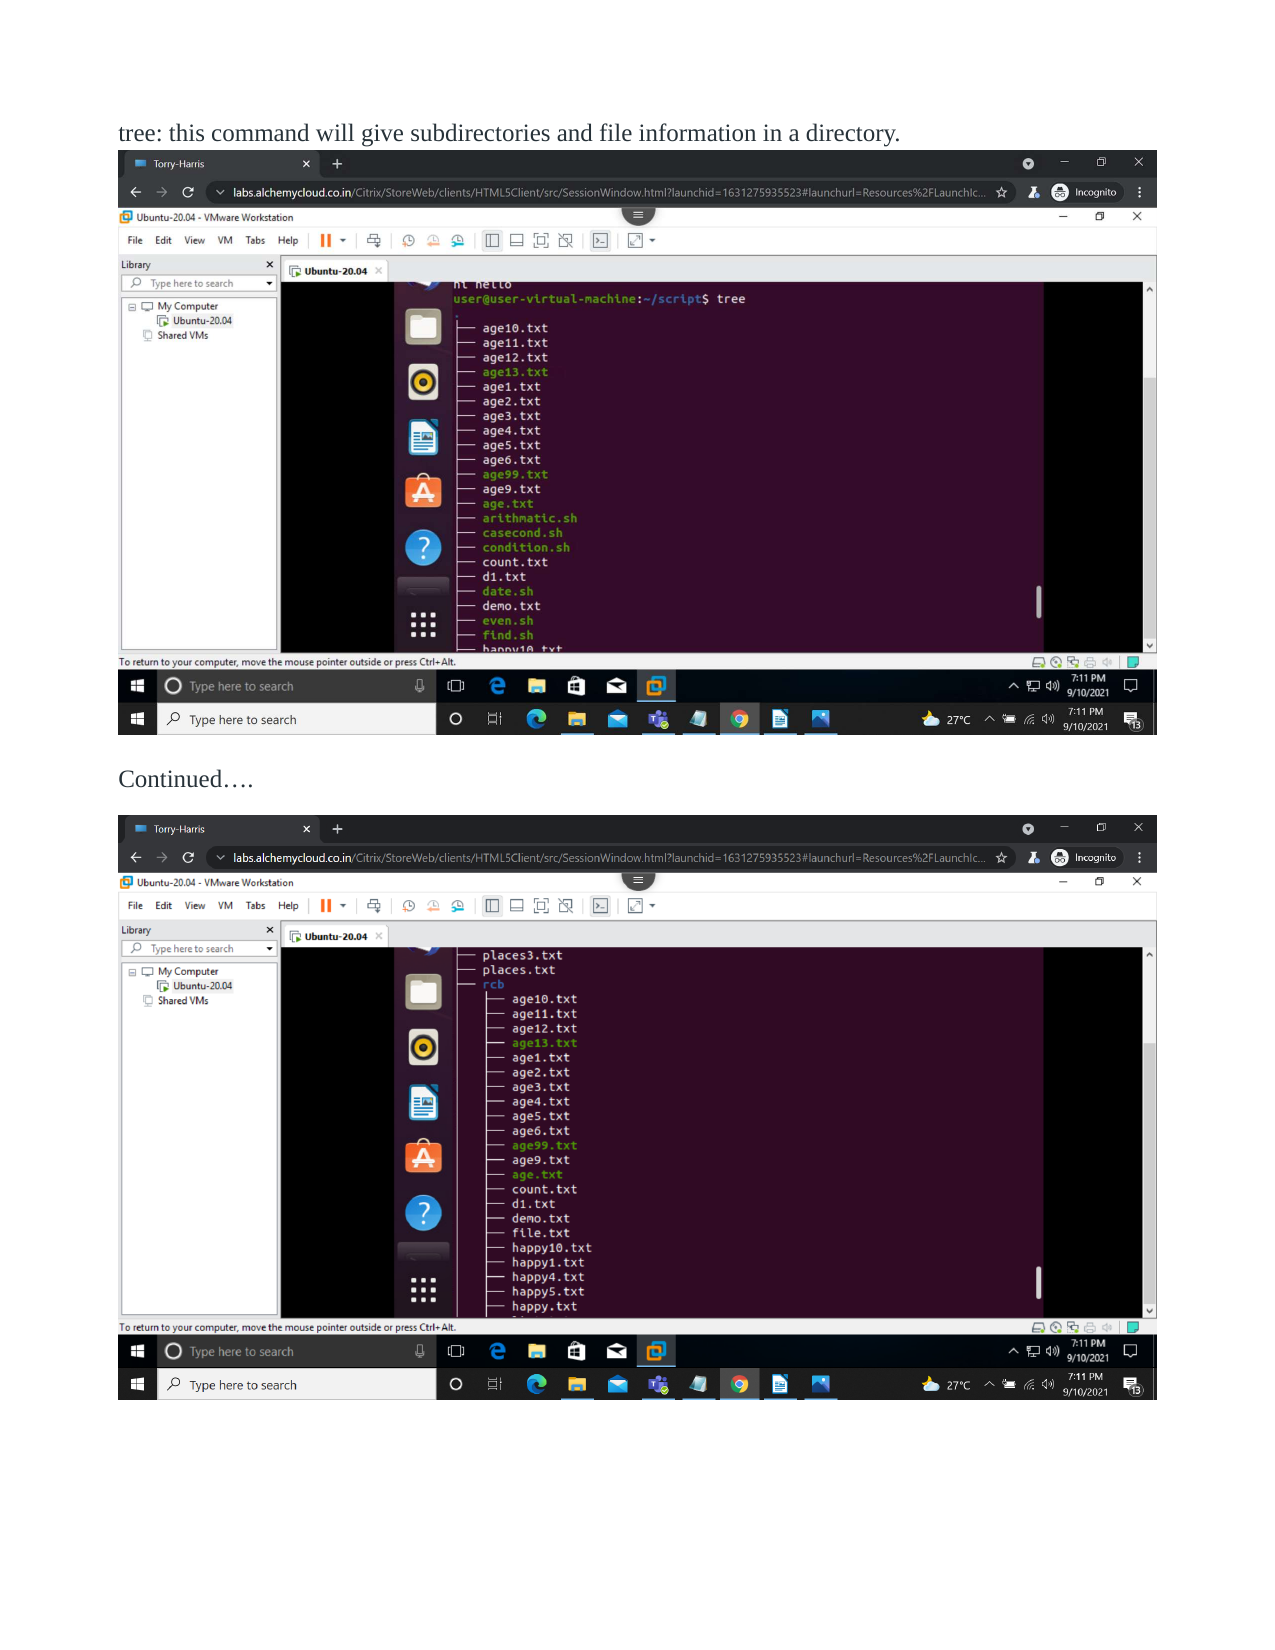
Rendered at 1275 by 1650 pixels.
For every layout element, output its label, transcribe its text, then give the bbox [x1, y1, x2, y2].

text tree: this command will give subdirectories and file information in a directory. [118, 118, 1157, 147]
picture [118, 815, 1157, 1400]
text Continued…. [118, 764, 1157, 792]
picture [118, 150, 1157, 735]
